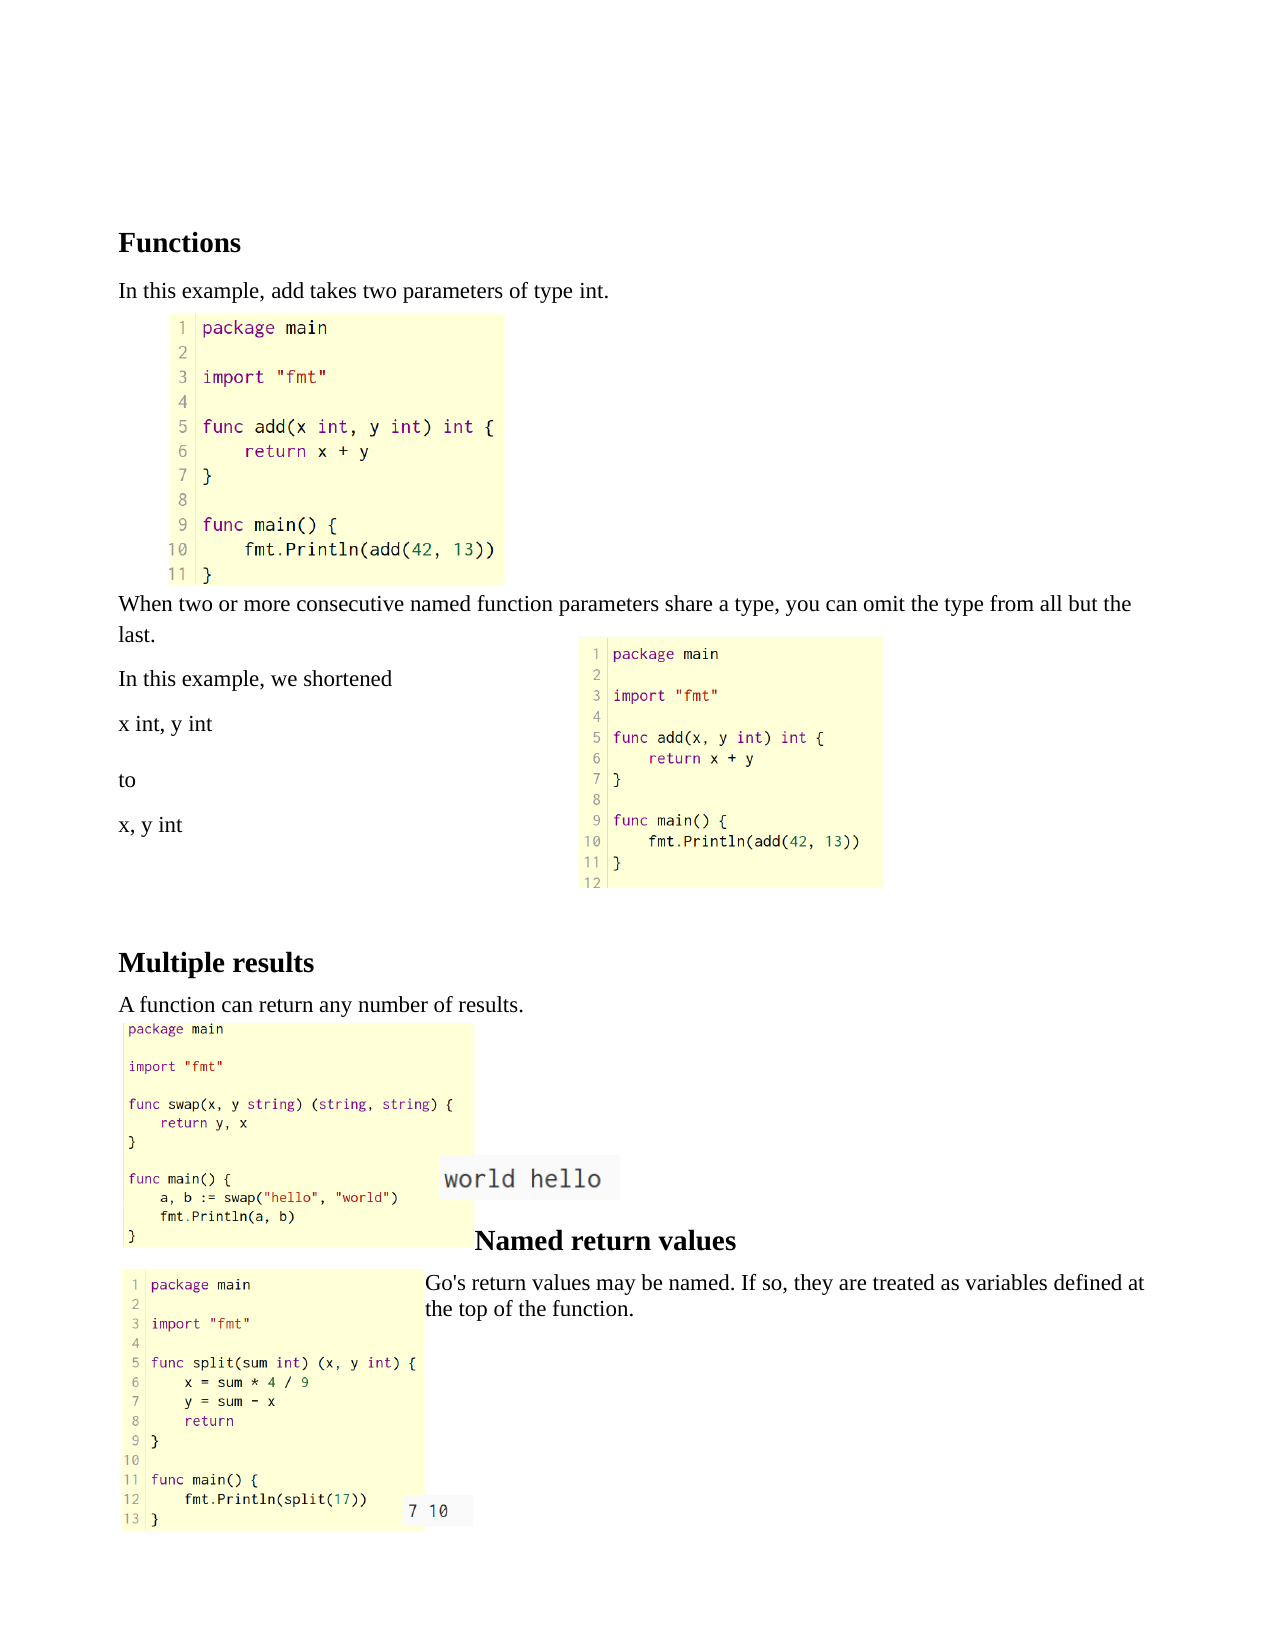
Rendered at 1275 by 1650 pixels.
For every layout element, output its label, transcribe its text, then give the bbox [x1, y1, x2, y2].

text A function can return any number of results. [118, 991, 1157, 1017]
text to [118, 766, 578, 792]
text x, y int [118, 811, 578, 837]
text In this example, add takes two parameters of type int. [118, 271, 1157, 305]
text Go's return values may be named. If so, they are treated as variables defined at the top of the function. [425, 1269, 1157, 1321]
picture [121, 1269, 474, 1531]
text When two or more consecutive named function parameters share a type, you can omit the type from all but the last. [118, 590, 1157, 647]
text x int, y int [118, 710, 578, 737]
subtitle Multiple results [118, 945, 1157, 978]
subtitle Functions [118, 225, 1157, 259]
text [883, 665, 1157, 692]
picture [123, 1023, 620, 1247]
picture [578, 636, 883, 888]
text [883, 766, 1157, 792]
subtitle Named return values [118, 1223, 1157, 1256]
text In this example, we shortened [118, 665, 578, 692]
text [883, 710, 1157, 737]
text [883, 811, 1157, 837]
picture [169, 314, 505, 585]
